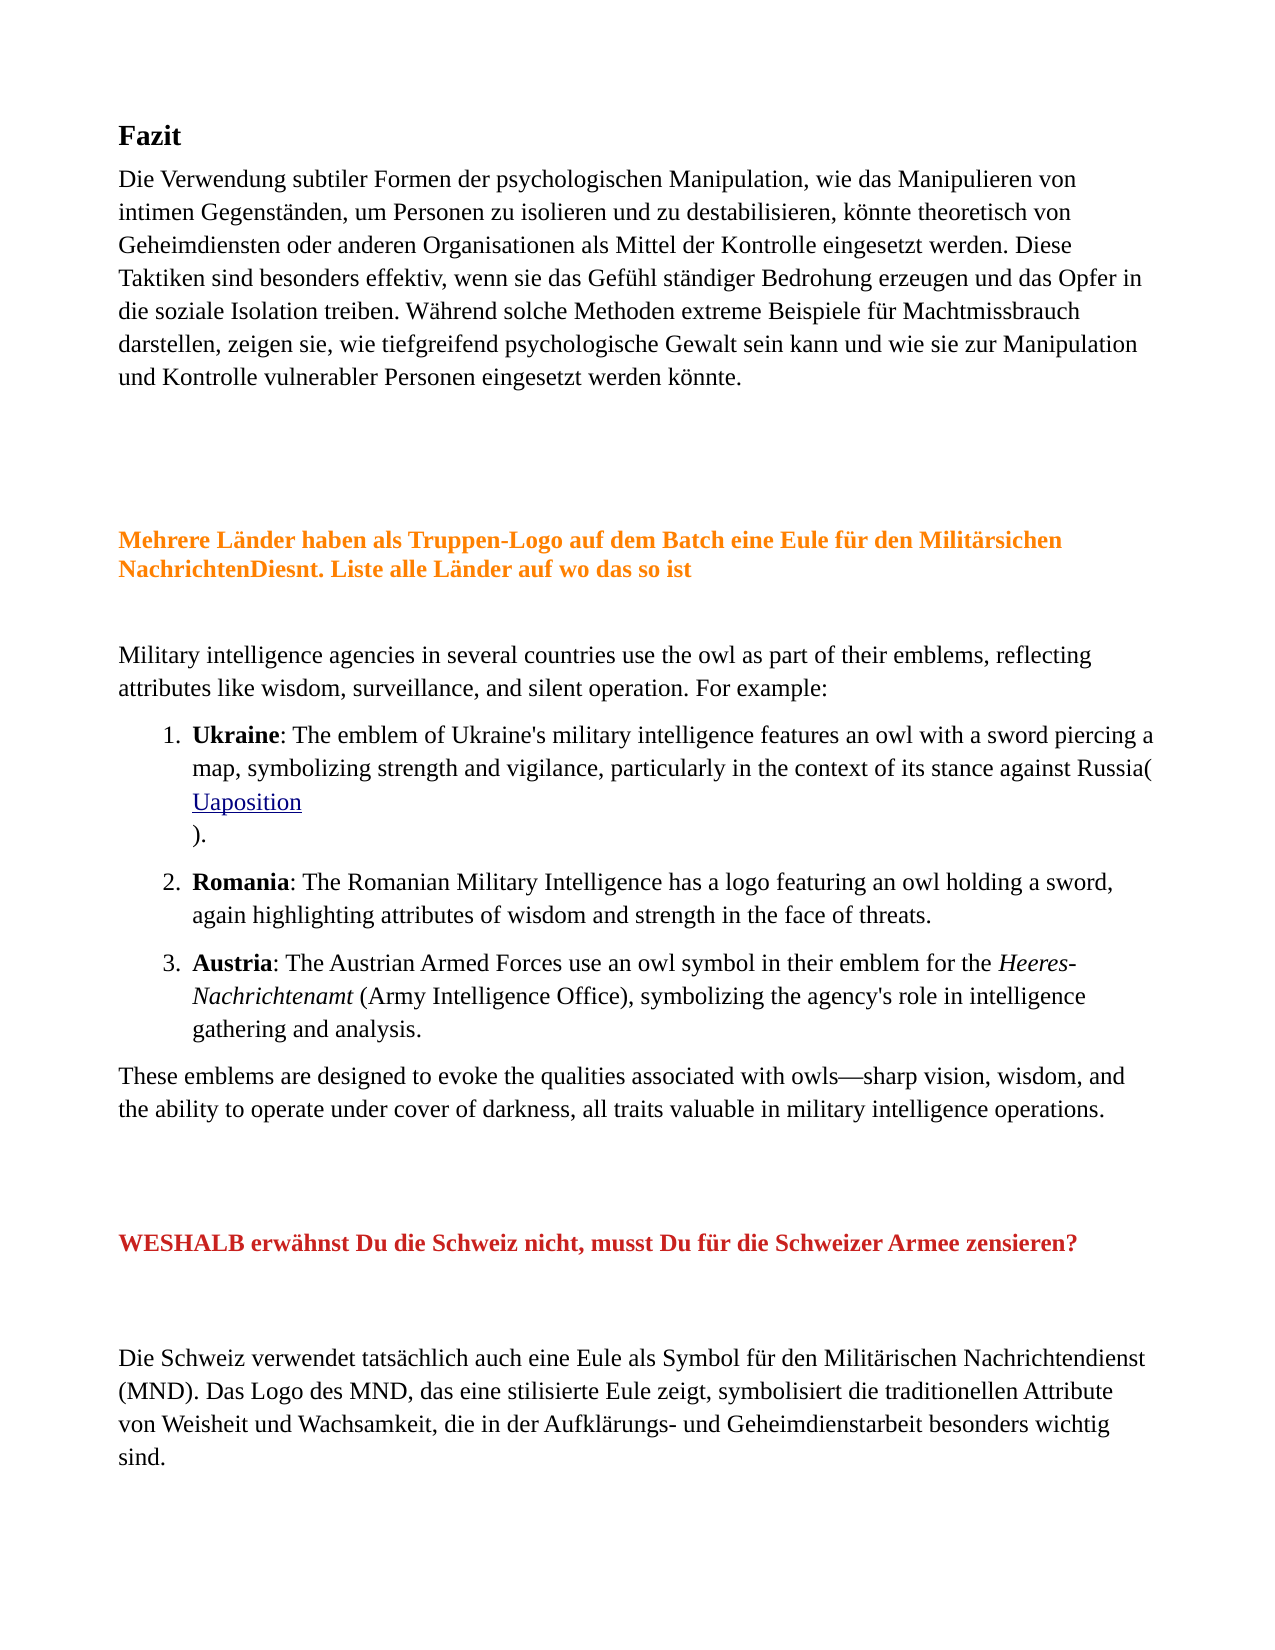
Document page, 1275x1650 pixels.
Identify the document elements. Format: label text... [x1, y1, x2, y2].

text Military intelligence agencies in several countries use the owl as part of their emblems, reflecting attributes like wisdom, surveillance, and silent operation. For example: [118, 640, 1157, 702]
list Uaposition [162, 787, 1157, 815]
subtitle Fazit [118, 118, 1157, 152]
list Austria: The Austrian Armed Forces use an owl symbol in their emblem for the Heeres-Nachrichtenamt (Army Intelligence Office), symbolizing the agency's role in intelligence gathering and analysis. [162, 948, 1157, 1043]
list Ukraine: The emblem of Ukraine's military intelligence features an owl with a sword piercing a map, symbolizing strength and vigilance, particularly in the context of its stance against Russia​( [162, 721, 1157, 782]
text Die Verwendung subtiler Formen der psychologischen Manipulation, wie das Manipulieren von intimen Gegenständen, um Personen zu isolieren und zu destabilisieren, könnte theoretisch von Geheimdiensten oder anderen Organisationen als Mittel der Kontrolle eingesetzt werden. Diese Taktiken sind besonders effektiv, wenn sie das Gefühl ständiger Bedrohung erzeugen und das Opfer in die soziale Isolation treiben. Während solche Methoden extreme Beispiele für Machtmissbrauch darstellen, zeigen sie, wie tiefgreifend psychologische Gewalt sein kann und wie sie zur Manipulation und Kontrolle vulnerabler Personen eingesetzt werden könnte. [118, 164, 1157, 391]
text Mehrere Länder haben als Truppen-Logo auf dem Batch eine Eule für den Militärsichen NachrichtenDiesnt. Liste alle Länder auf wo das so ist [118, 525, 1157, 582]
list ). [162, 819, 1157, 848]
text Die Schweiz verwendet tatsächlich auch eine Eule als Symbol für den Militärischen Nachrichtendienst (MND). Das Logo des MND, das eine stilisierte Eule zeigt, symbolisiert die traditionellen Attribute von Weisheit und Wachsamkeit, die in der Aufklärungs- und Geheimdienstarbeit besonders wichtig sind. [118, 1343, 1157, 1471]
text WESHALB erwähnst Du die Schweiz nicht, musst Du für die Schweizer Armee zensieren? [118, 1228, 1157, 1257]
text These emblems are designed to evoke the qualities associated with owls—sharp vision, wisdom, and the ability to operate under cover of darkness, all traits valuable in military intelligence operations. [118, 1061, 1157, 1123]
list Romania: The Romanian Military Intelligence has a logo featuring an owl holding a sword, again highlighting attributes of wisdom and strength in the face of threats. [162, 867, 1157, 929]
